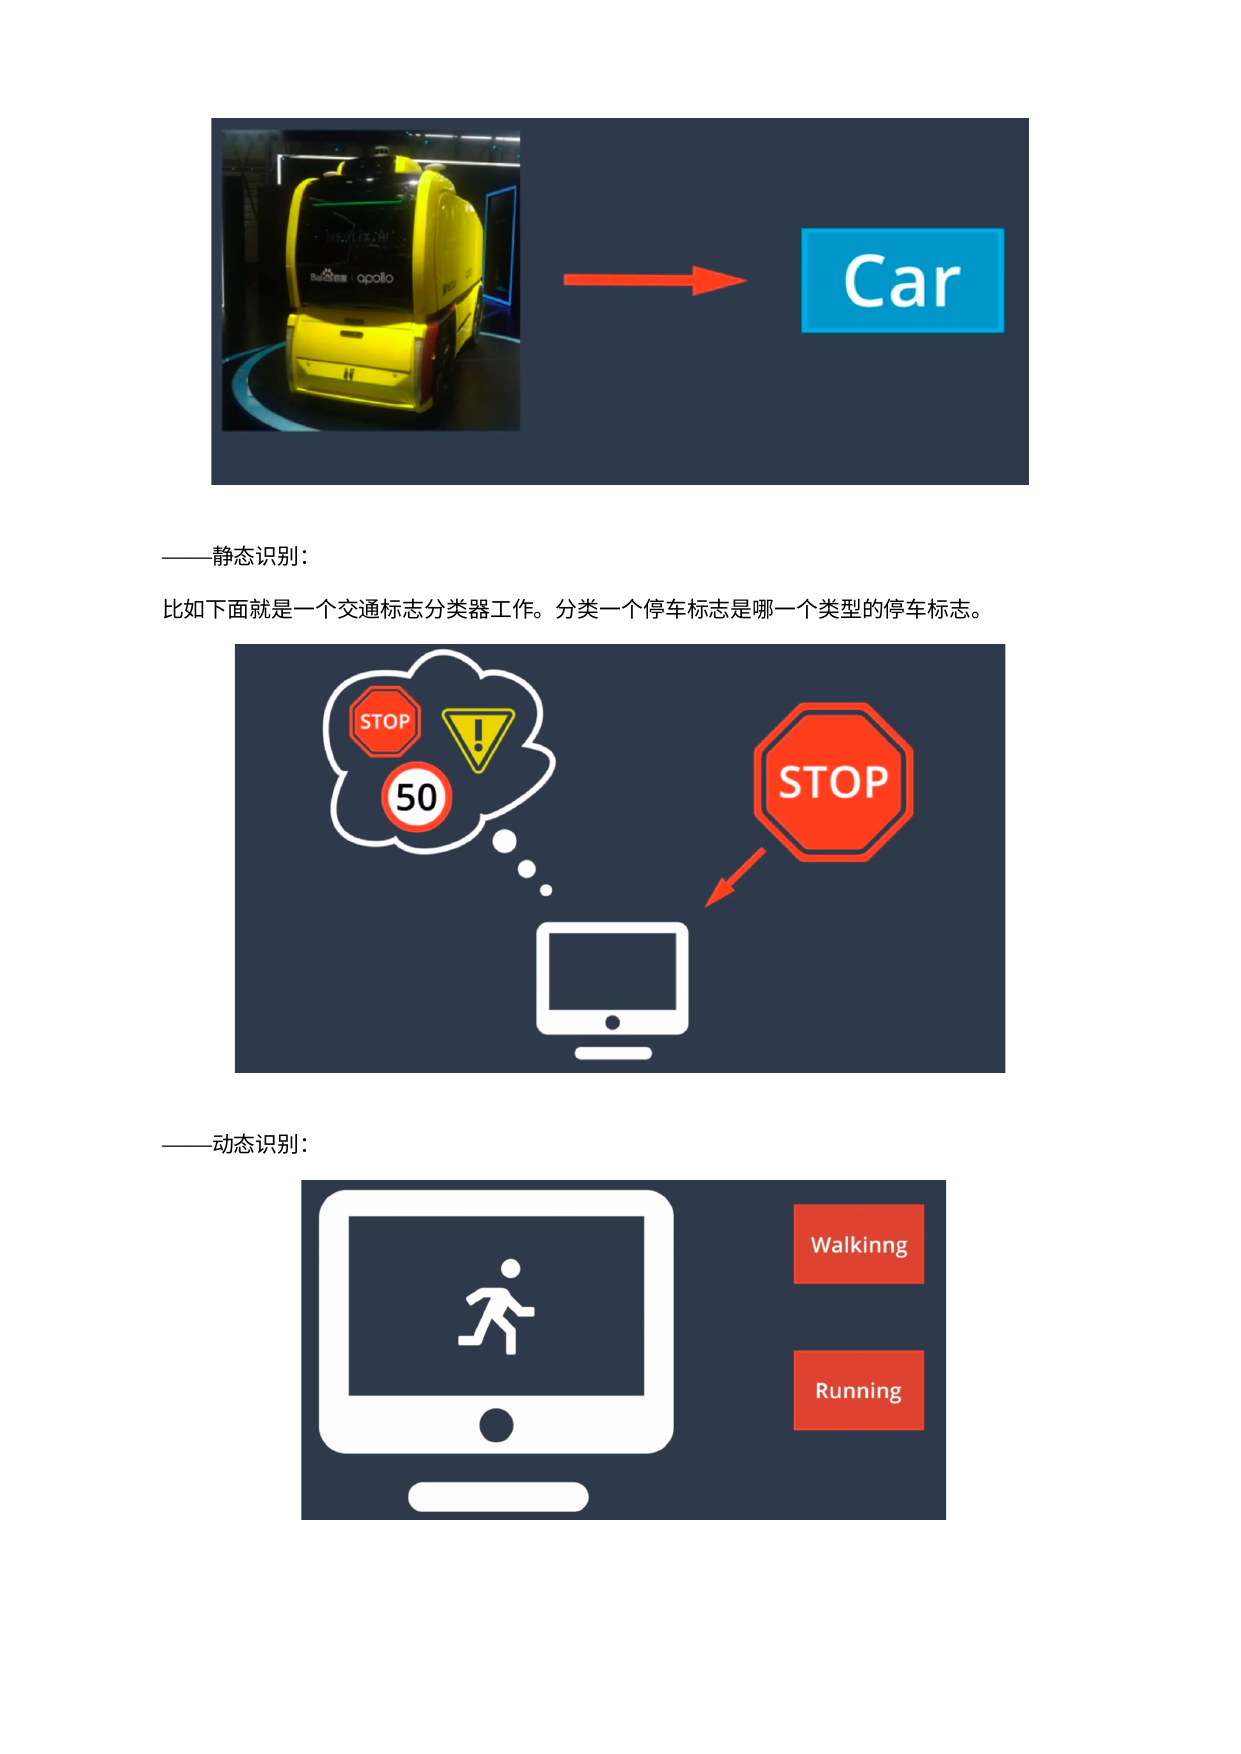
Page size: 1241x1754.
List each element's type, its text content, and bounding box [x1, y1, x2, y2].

text 比如下面就是一个交通标志分类器工作。分类一个停车标志是哪一个类型的停车标志。 [118, 592, 1122, 623]
picture [234, 644, 1006, 1073]
picture [301, 1180, 947, 1520]
text ——动态识别： [118, 1127, 1122, 1159]
picture [211, 118, 1029, 485]
text ——静态识别： [118, 539, 1122, 571]
